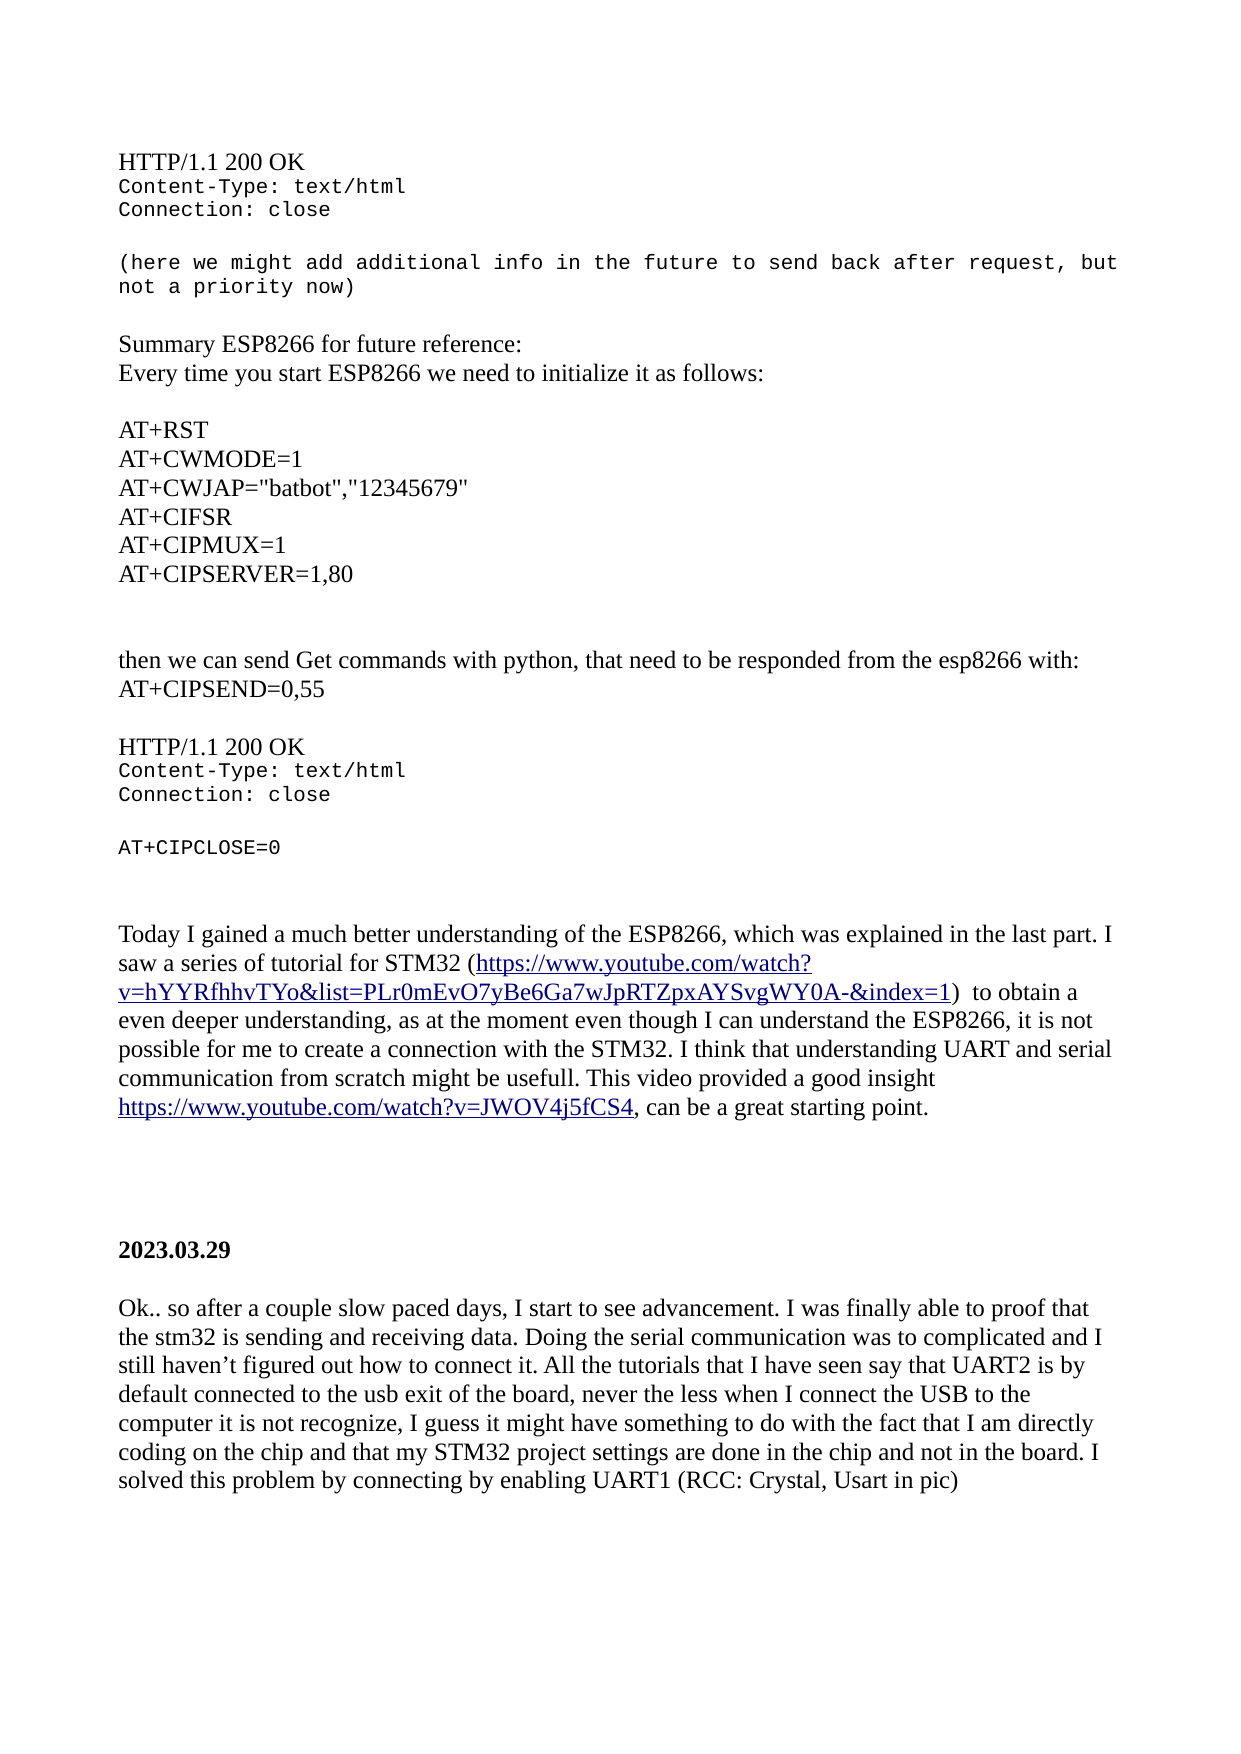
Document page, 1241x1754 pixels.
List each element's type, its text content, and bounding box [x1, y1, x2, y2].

text Today I gained a much better understanding of the ESP8266, which was explained in the last part. I saw a series of tutorial for STM32 (https://www.youtube.com/watch?v=hYYRfhhvTYo&list=PLr0mEvO7yBe6Ga7wJpRTZpxAYSvgWY0A-&index=1) to obtain a even deeper understanding, as at the moment even though I can understand the ESP8266, it is not possible for me to create a connection with the STM32. I think that understanding UART and serial communication from scratch might be usefull. This video provided a good insight https://www.youtube.com/watch?v=JWOV4j5fCS4, can be a great starting point. [118, 919, 1122, 1120]
text (here we might add additional info in the future to send back after request, but not a priority now) [118, 252, 1122, 300]
text Connection: close [118, 784, 1122, 808]
text HTTP/1.1 200 OK [118, 147, 1122, 176]
text AT+RST [118, 415, 1122, 444]
text Connection: close [118, 199, 1122, 223]
text Ok.. so after a couple slow paced days, I start to see advancement. I was finally able to proof that the stm32 is sending and receiving data. Doing the serial communication was to complicated and I still haven’t figured out how to connect it. All the tutorials that I have seen say that UART2 is by default connected to the usb exit of the board, never the less when I connect the USB to the computer it is not recognize, I guess it might have something to do with the fact that I am directly coding on the chip and that my STM32 project settings are done in the chip and not in the board. I solved this problem by connecting by enabling UART1 (RCC: Crystal, Usart in pic) [118, 1293, 1122, 1494]
text AT+CIPCLOSE=0 [118, 837, 1122, 861]
text AT+CWMODE=1 [118, 444, 1122, 473]
text 2023.03.29 [118, 1235, 1122, 1264]
text HTTP/1.1 200 OK [118, 732, 1122, 760]
text AT+CIPSEND=0,55 [118, 674, 1122, 703]
text AT+CIPSERVER=1,80 [118, 559, 1122, 588]
text Summary ESP8266 for future reference: [118, 329, 1122, 358]
text AT+CIFSR [118, 502, 1122, 530]
text then we can send Get commands with python, that need to be responded from the esp8266 with: [118, 645, 1122, 674]
text Every time you start ESP8266 we need to initialize it as follows: [118, 358, 1122, 387]
text Content-Type: text/html [118, 176, 1122, 199]
text Content-Type: text/html [118, 760, 1122, 784]
text AT+CWJAP="batbot","12345679" [118, 473, 1122, 502]
text AT+CIPMUX=1 [118, 530, 1122, 559]
